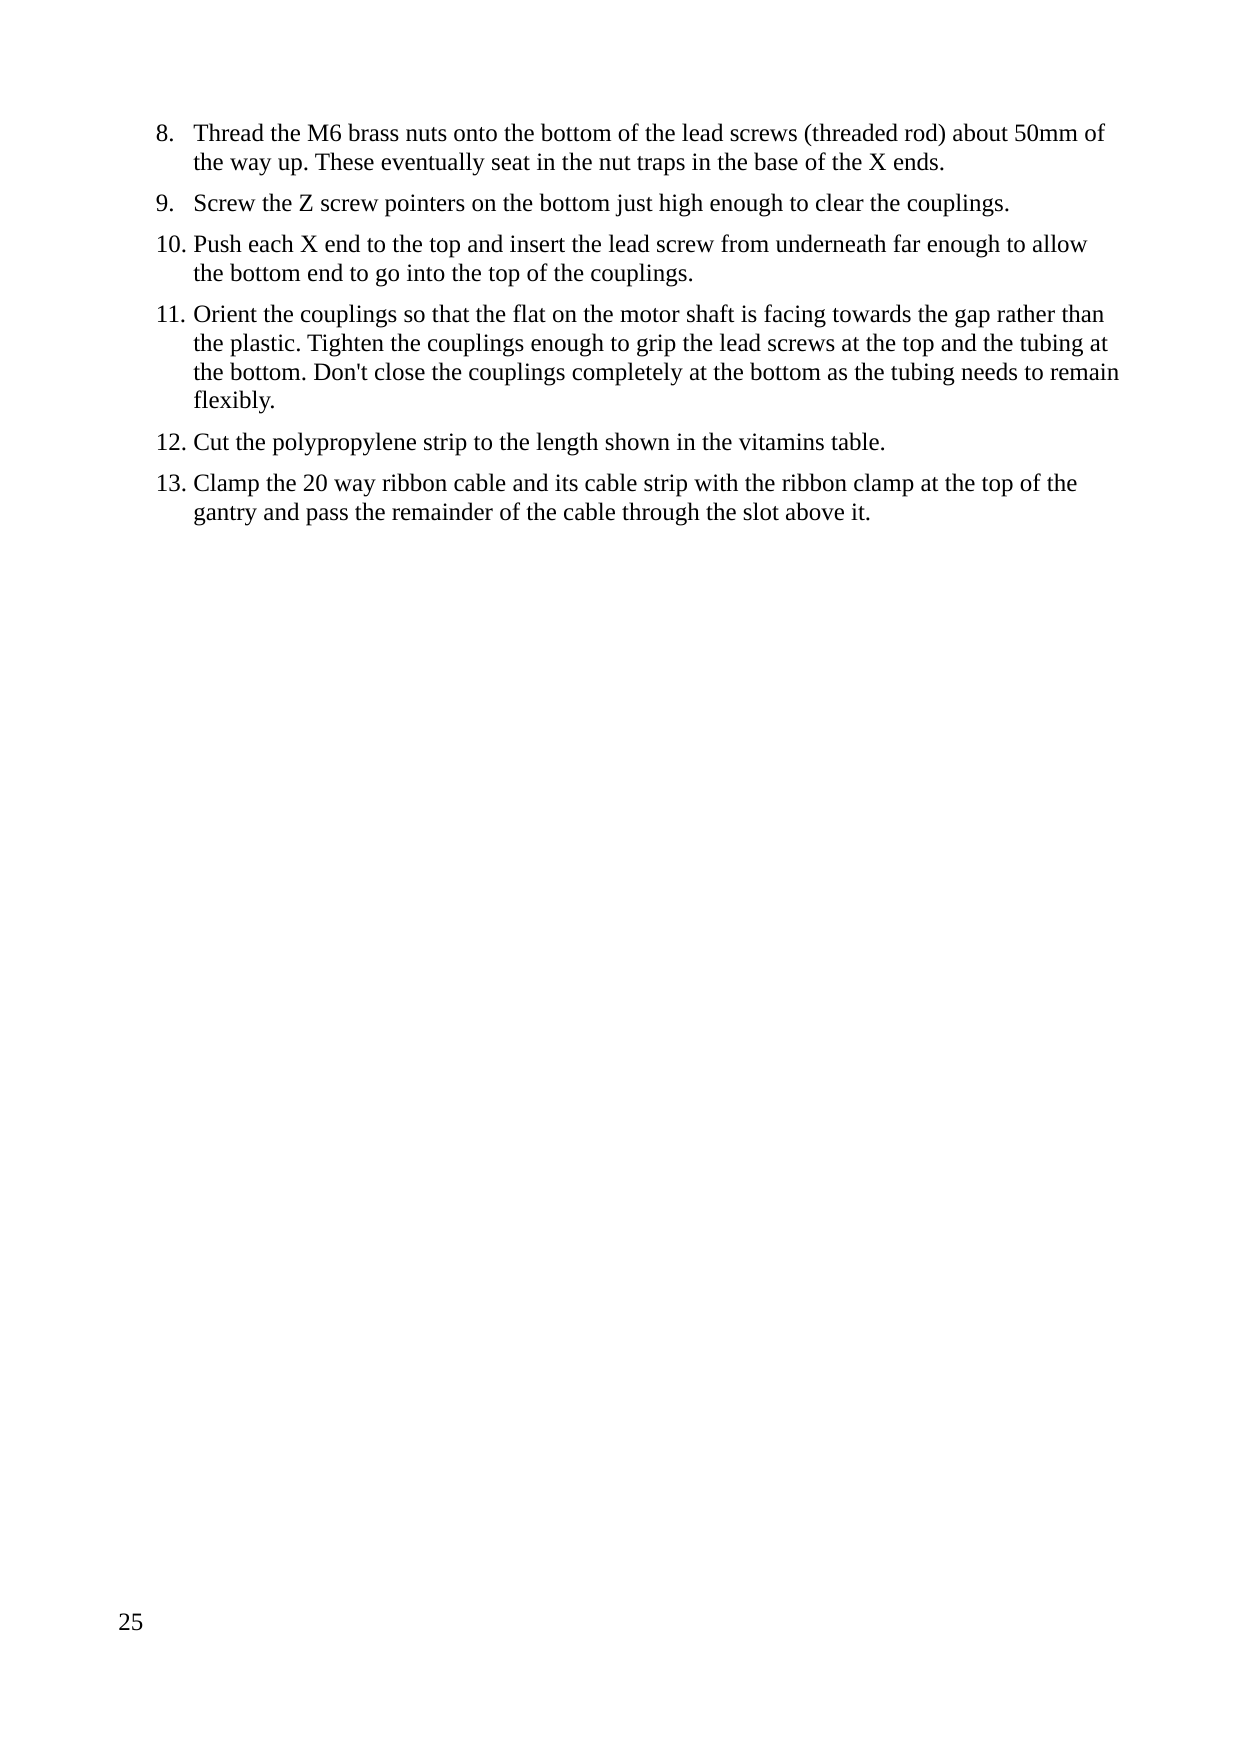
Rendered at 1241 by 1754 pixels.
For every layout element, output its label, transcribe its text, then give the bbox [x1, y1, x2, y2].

list Thread the M6 brass nuts onto the bottom of the lead screws (threaded rod) about 50mm of the way up. These eventually seat in the nut traps in the base of the X ends. [156, 118, 1122, 176]
list Orient the couplings so that the flat on the motor shaft is facing towards the gap rather than the plastic. Tighten the couplings enough to grip the lead screws at the top and the tubing at the bottom. Don't close the couplings completely at the bottom as the tubing needs to remain flexibly. [156, 299, 1122, 414]
list Cut the polypropylene strip to the length shown in the vitamins table. [156, 427, 1122, 456]
list Push each X end to the top and insert the lead screw from underneath far enough to allow the bottom end to go into the top of the couplings. [156, 229, 1122, 287]
list Screw the Z screw pointers on the bottom just high enough to clear the couplings. [156, 188, 1122, 217]
list Clamp the 20 way ribbon cable and its cable strip with the ribbon clamp at the top of the gantry and pass the remainder of the cable through the slot above it. [156, 468, 1122, 526]
